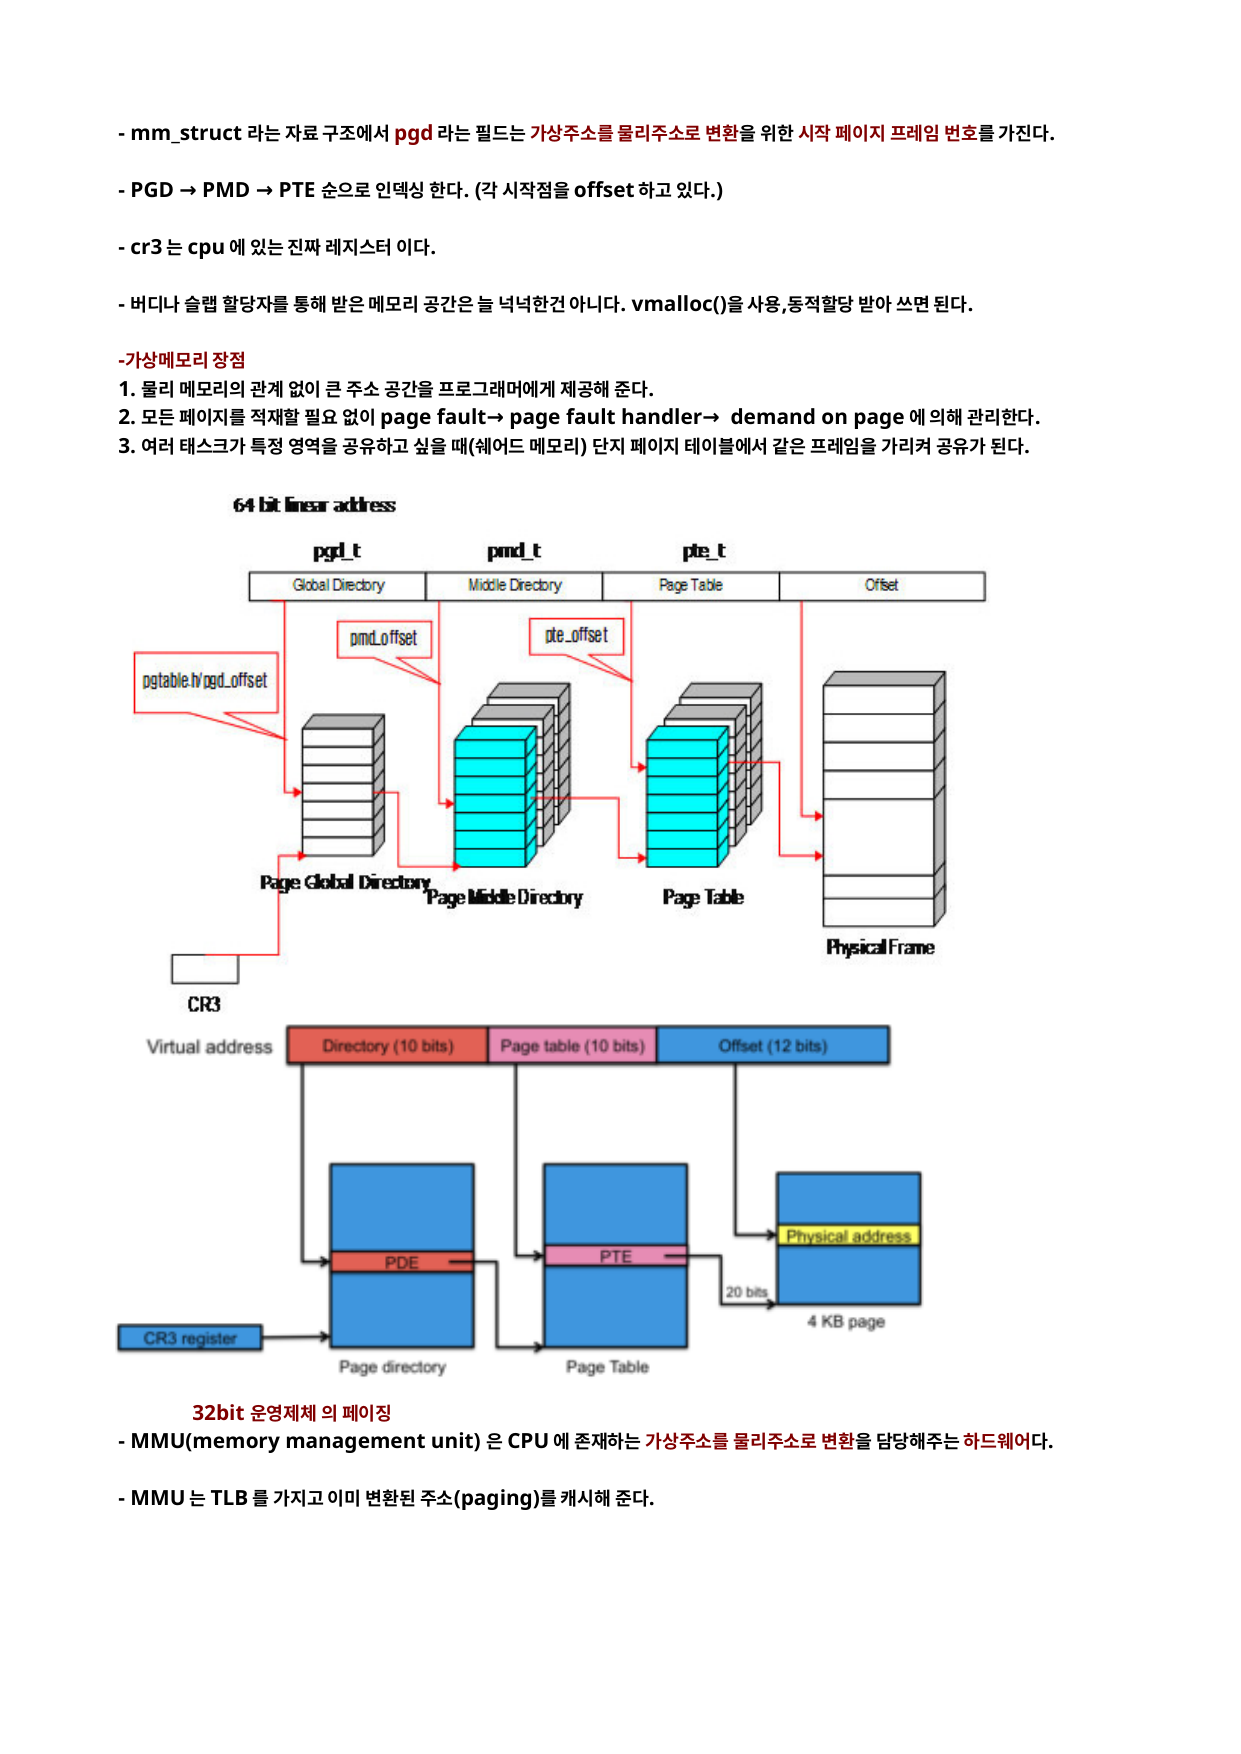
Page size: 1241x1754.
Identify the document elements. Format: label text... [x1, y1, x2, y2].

text 32bit 운영제체 의 페이징 [118, 1341, 1122, 1426]
text - PGD → PMD → PTE 순으로 인덱싱 한다. (각 시작점을 offset하고 있다.) [118, 175, 1122, 203]
text - MMU는 TLB를 가지고 이미 변환된 주소(paging)를 캐시해 준다. [118, 1483, 1122, 1512]
text -가상메모리 장점 [118, 346, 1122, 374]
text 1. 물리 메모리의 관계 없이 큰 주소 공간을 프로그래머에게 제공해 준다. [118, 374, 1122, 402]
picture [114, 494, 999, 1381]
text - cr3는 cpu에 있는 진짜 레지스터 이다. [118, 232, 1122, 260]
text 3. 여러 태스크가 특정 영역을 공유하고 싶을 때(쉐어드 메모리) 단지 페이지 테이블에서 같은 프레임을 가리켜 공유가 된다. [118, 431, 1122, 459]
text - 버디나 슬랩 할당자를 통해 받은 메모리 공간은 늘 넉넉한건 아니다. vmalloc()을 사용,동적할당 받아 쓰면 된다. [118, 289, 1122, 317]
text 2. 모든 페이지를 적재할 필요 없이 page fault→ page fault handler→ demand on page에 의해 관리한다. [118, 402, 1122, 431]
text - MMU(memory management unit) 은 CPU에 존재하는 가상주소를 물리주소로 변환을 담당해주는 하드웨어다. [118, 1426, 1122, 1455]
text - mm_struct 라는 자료 구조에서 pgd라는 필드는 가상주소를 물리주소로 변환을 위한 시작 페이지 프레임 번호를 가진다. [118, 118, 1122, 147]
